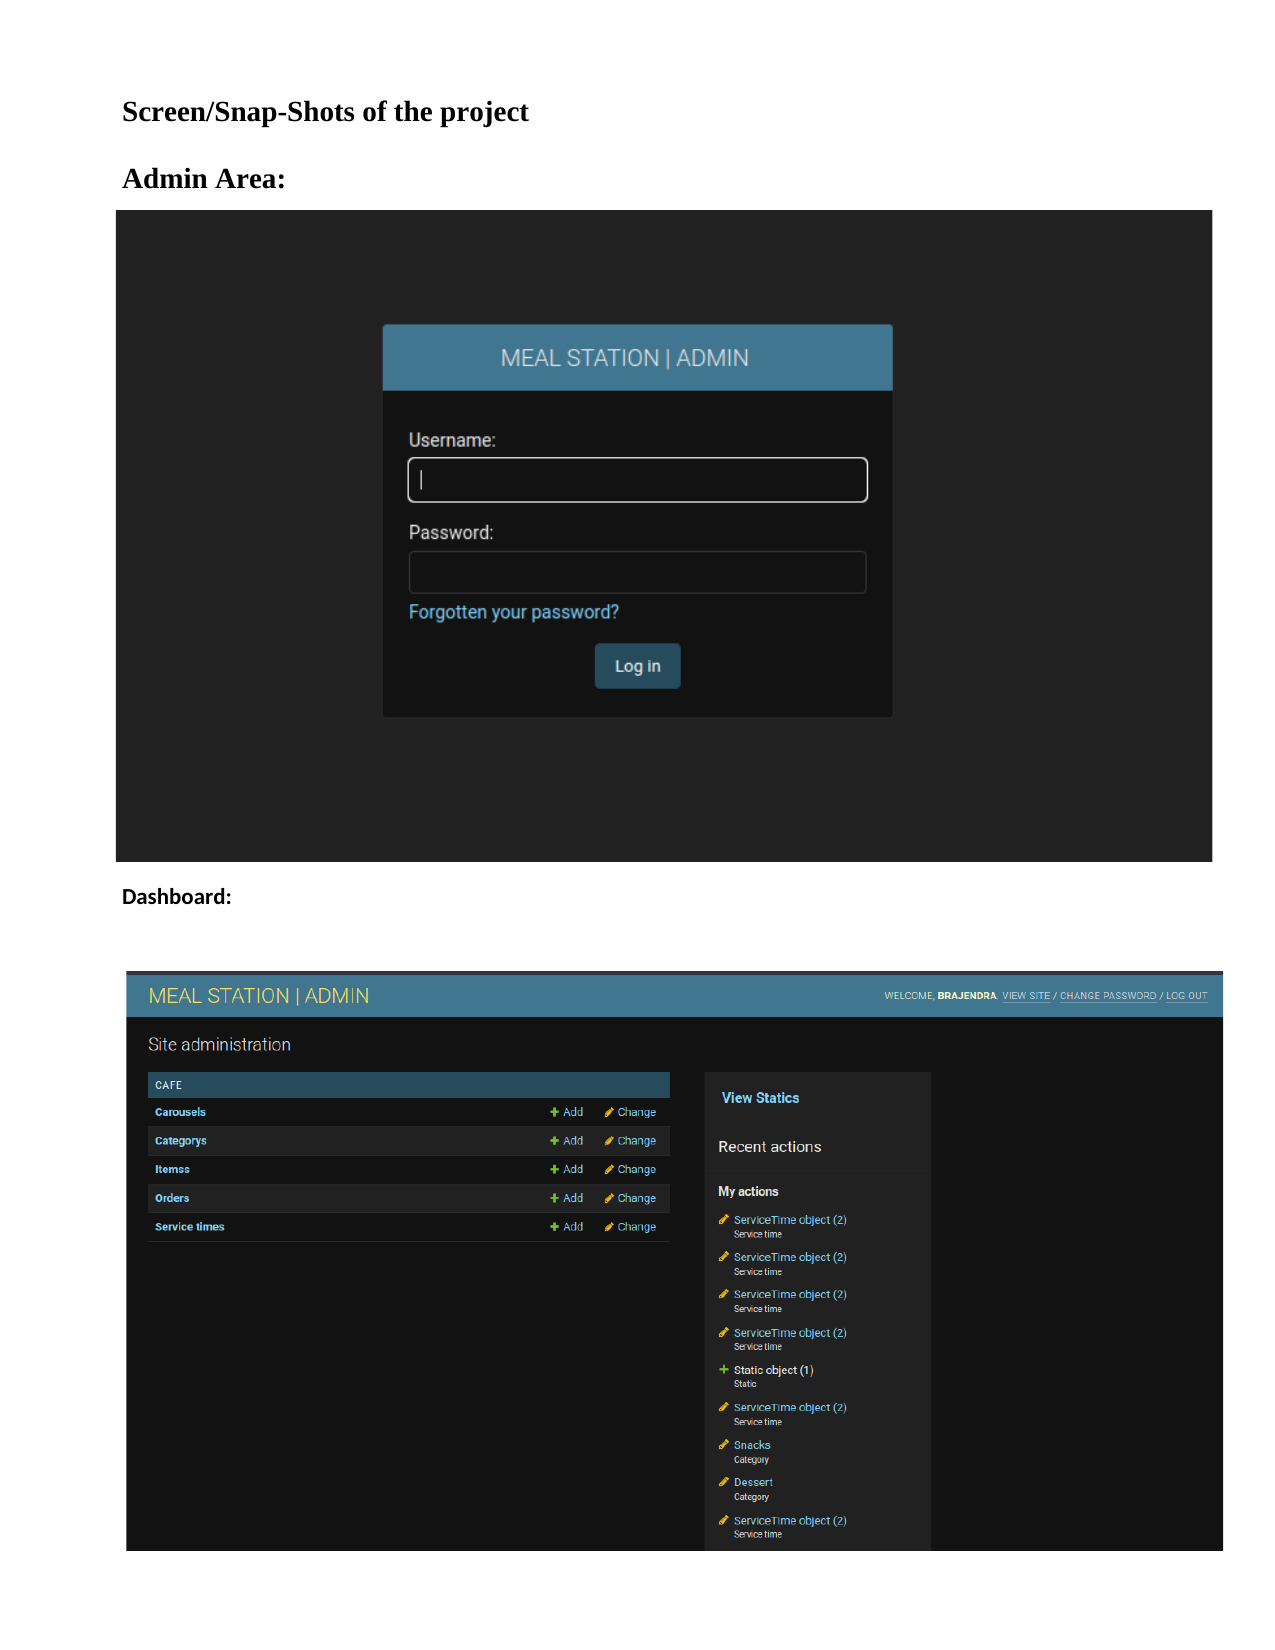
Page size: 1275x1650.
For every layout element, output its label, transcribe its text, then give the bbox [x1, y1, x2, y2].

picture [115, 210, 1213, 862]
text Dashboard: [122, 215, 1219, 910]
text Screen/Snap-Shots of the project [122, 94, 1144, 127]
picture [126, 971, 1224, 1551]
text Admin Area: [122, 161, 1219, 194]
